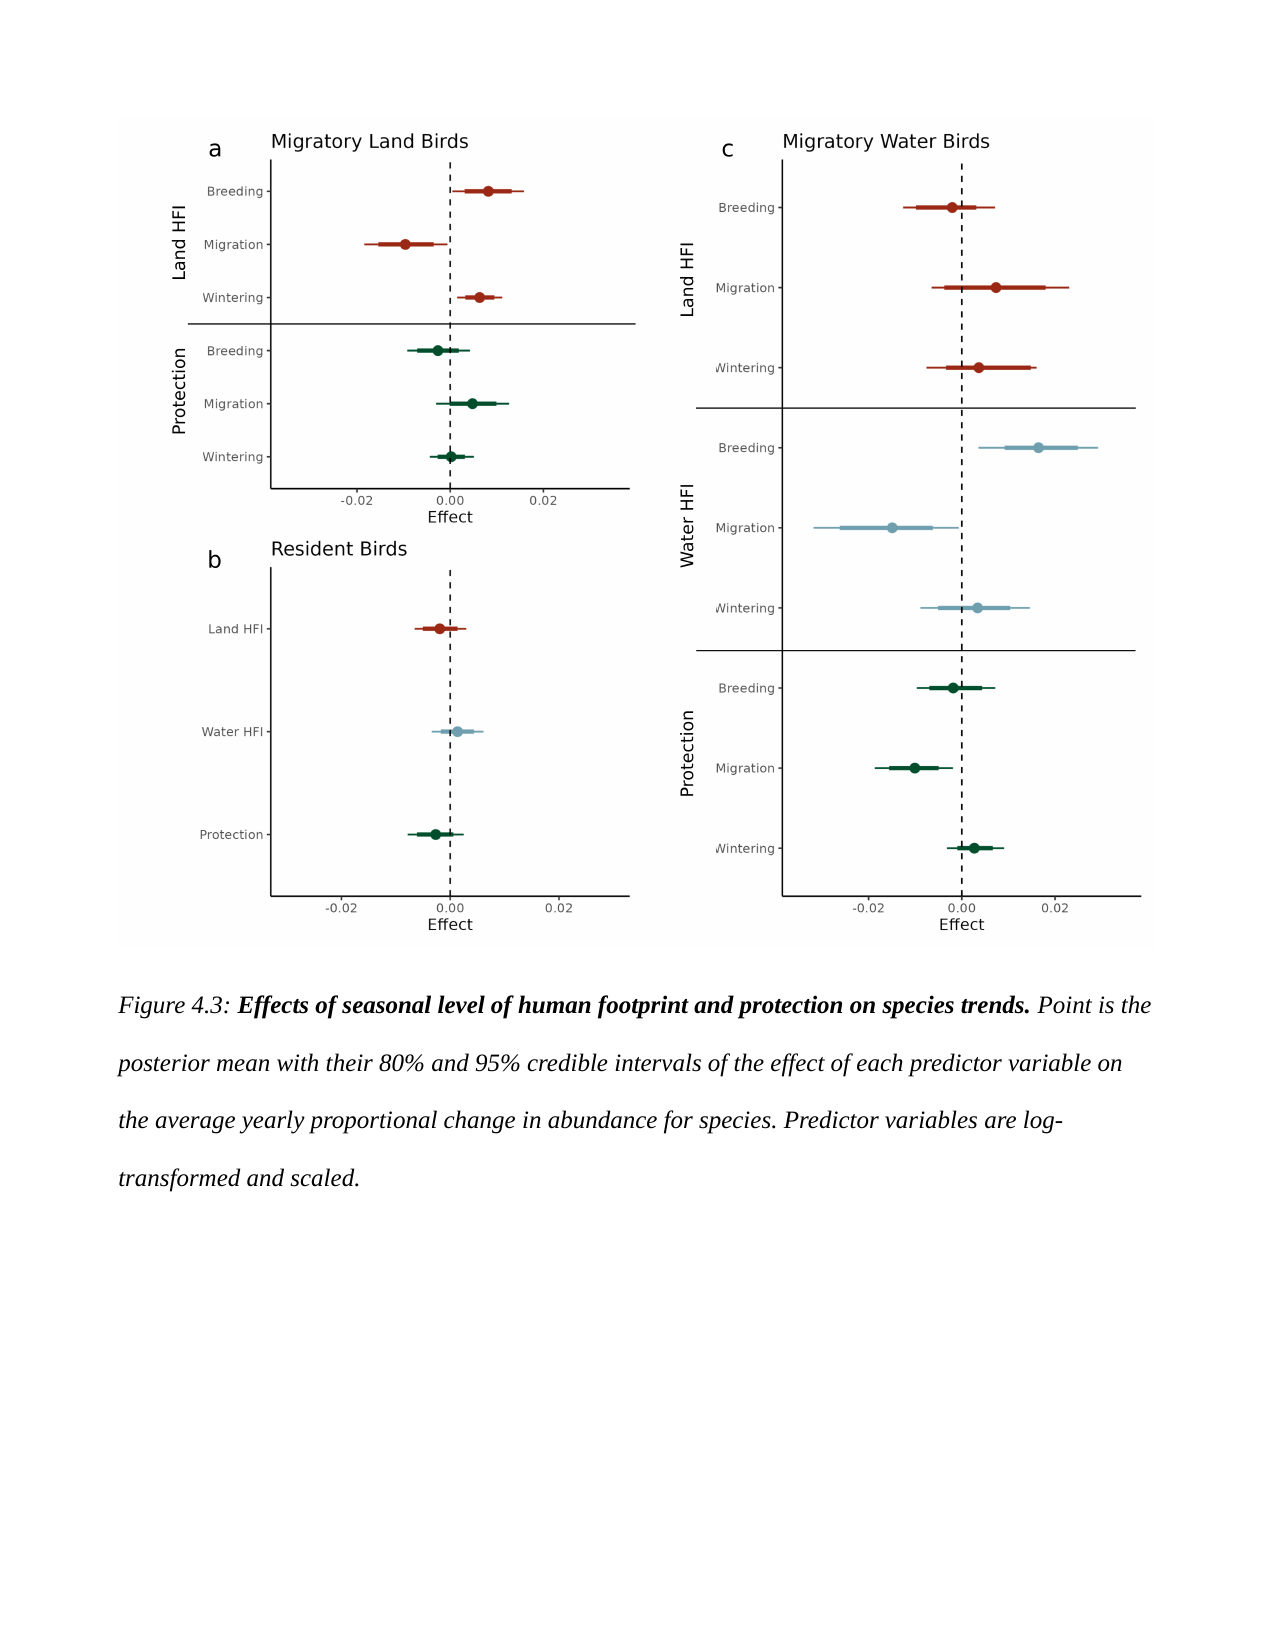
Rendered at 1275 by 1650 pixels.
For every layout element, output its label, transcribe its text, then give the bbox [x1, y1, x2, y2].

text Figure 4.3: Effects of seasonal level of human footprint and protection on species trends. Point is the posterior mean with their 80% and 95% credible intervals of the effect of each predictor variable on the average yearly proportional change in abundance for species. Predictor variables are log-transformed and scaled. [118, 949, 1157, 1192]
picture [118, 118, 1157, 949]
